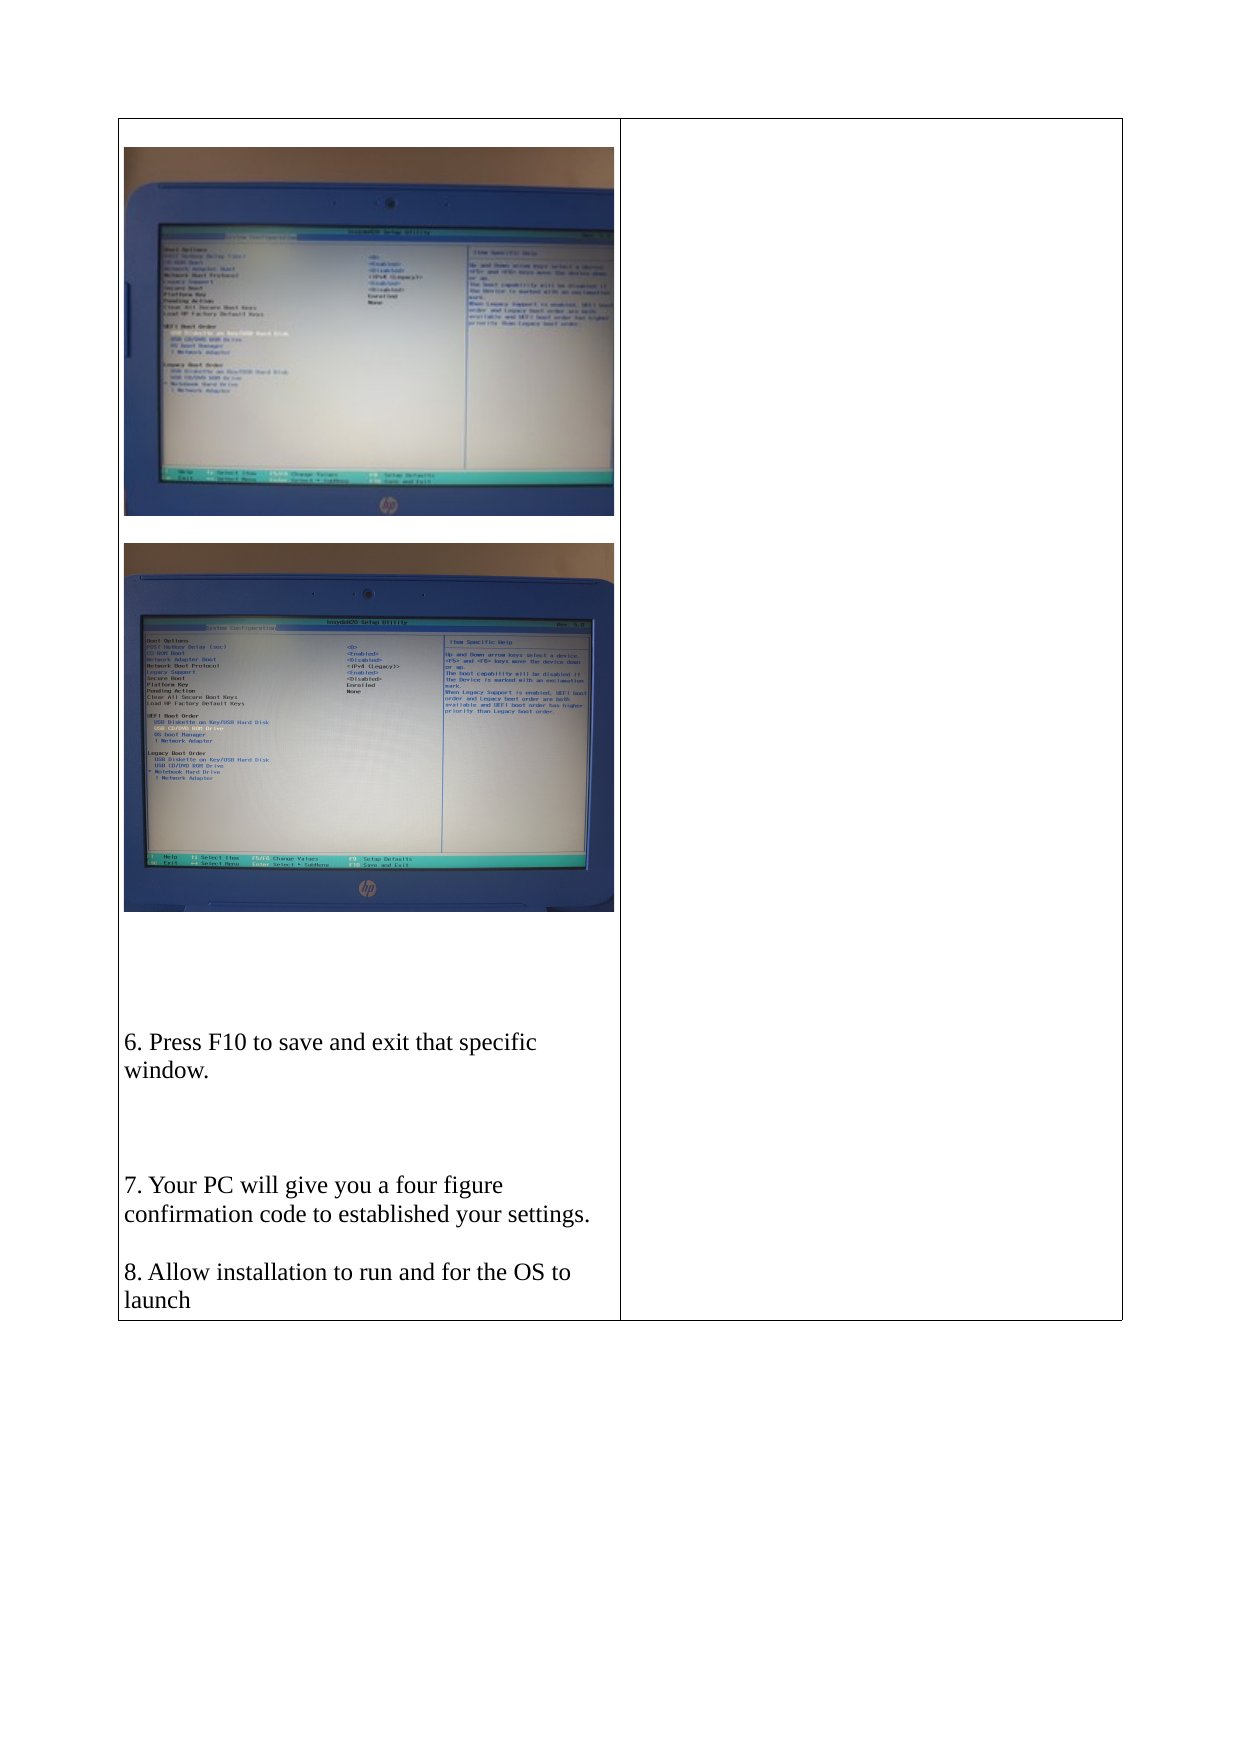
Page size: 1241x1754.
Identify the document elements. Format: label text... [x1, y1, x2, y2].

picture [123, 543, 615, 912]
table_cell [621, 119, 1122, 1320]
picture [123, 147, 615, 516]
table_header 6. Press F10 to save and exit that specific window. 7. Your PC will give you a four figure confirmation code to established your settings. 8. Allow installation to run and for the OS to launch [119, 119, 620, 1320]
